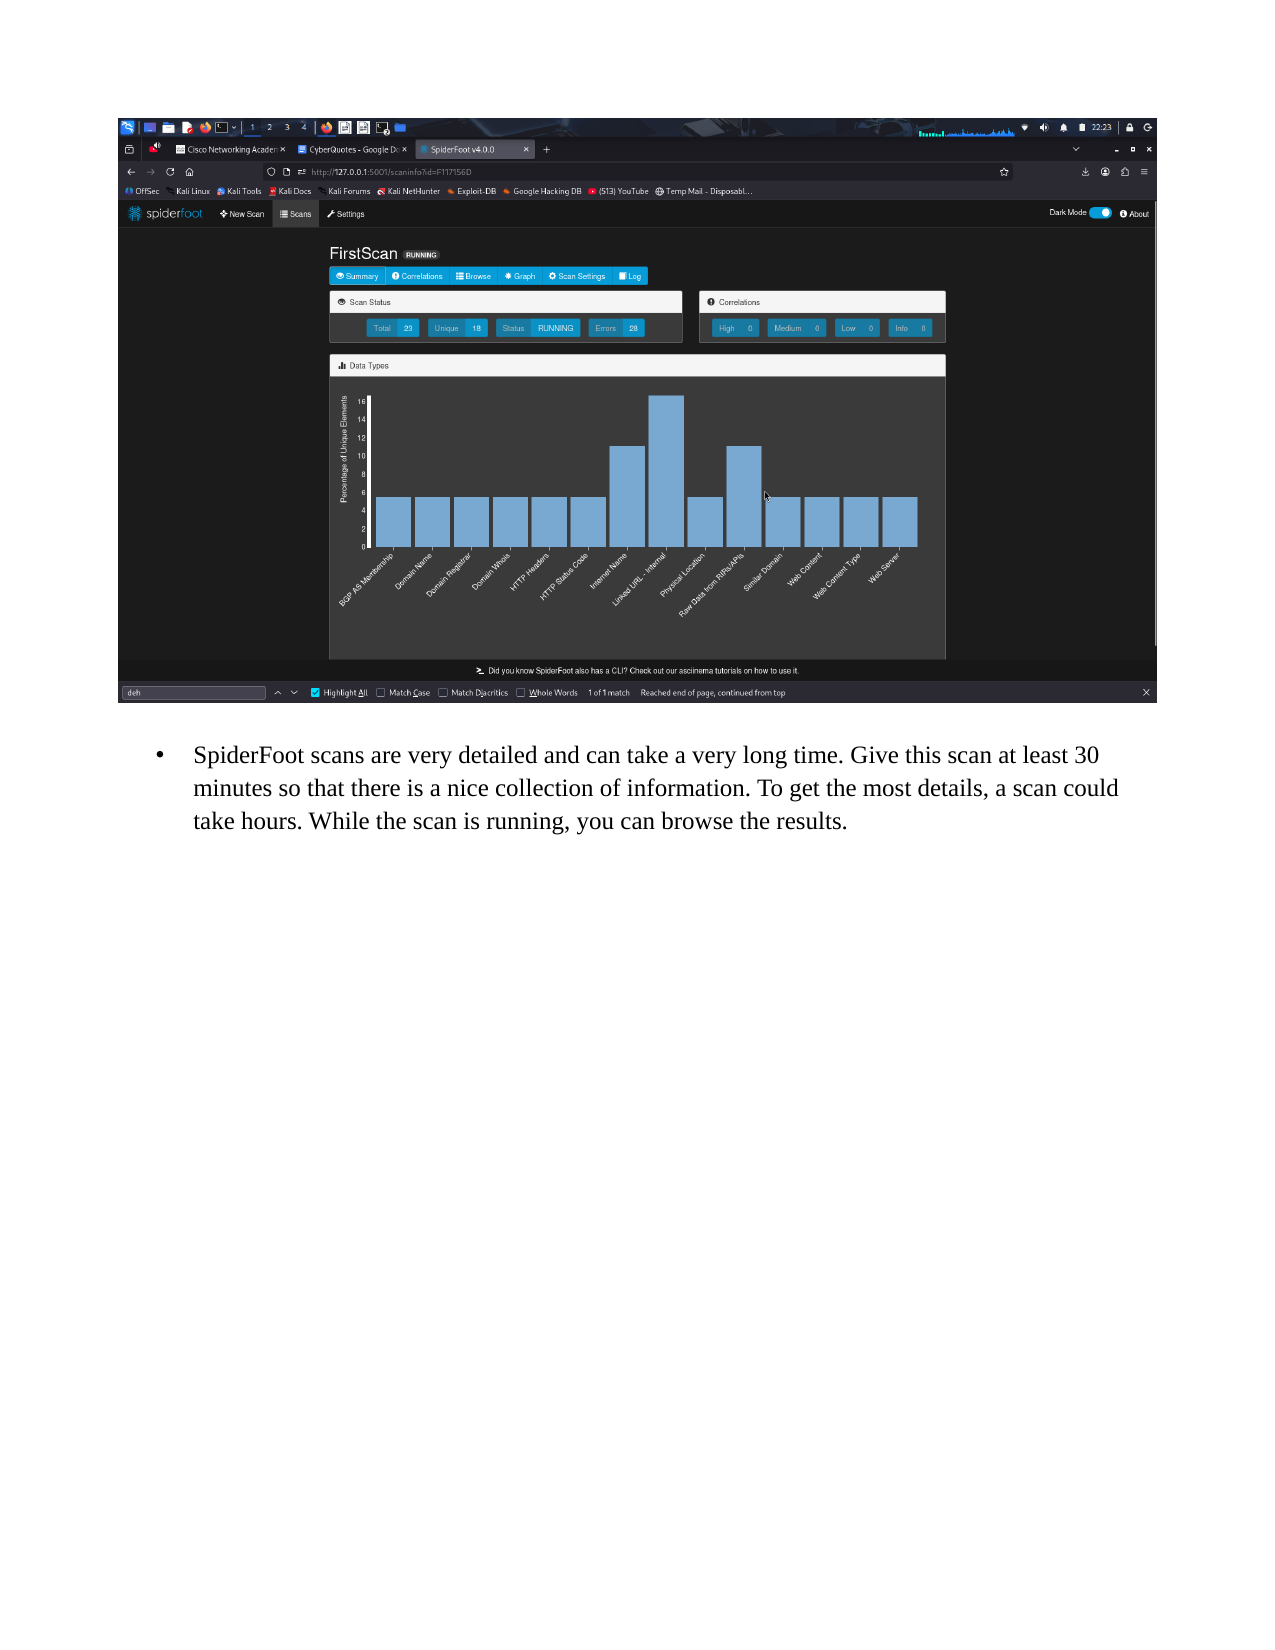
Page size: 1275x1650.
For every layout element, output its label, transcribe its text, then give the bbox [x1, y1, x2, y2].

list SpiderFoot scans are very detailed and can take a very long time. Give this scan at least 30 minutes so that there is a nice collection of information. To get the most details, a scan could take hours. While the scan is running, you can browse the results. [156, 740, 1157, 834]
picture [118, 118, 1157, 703]
